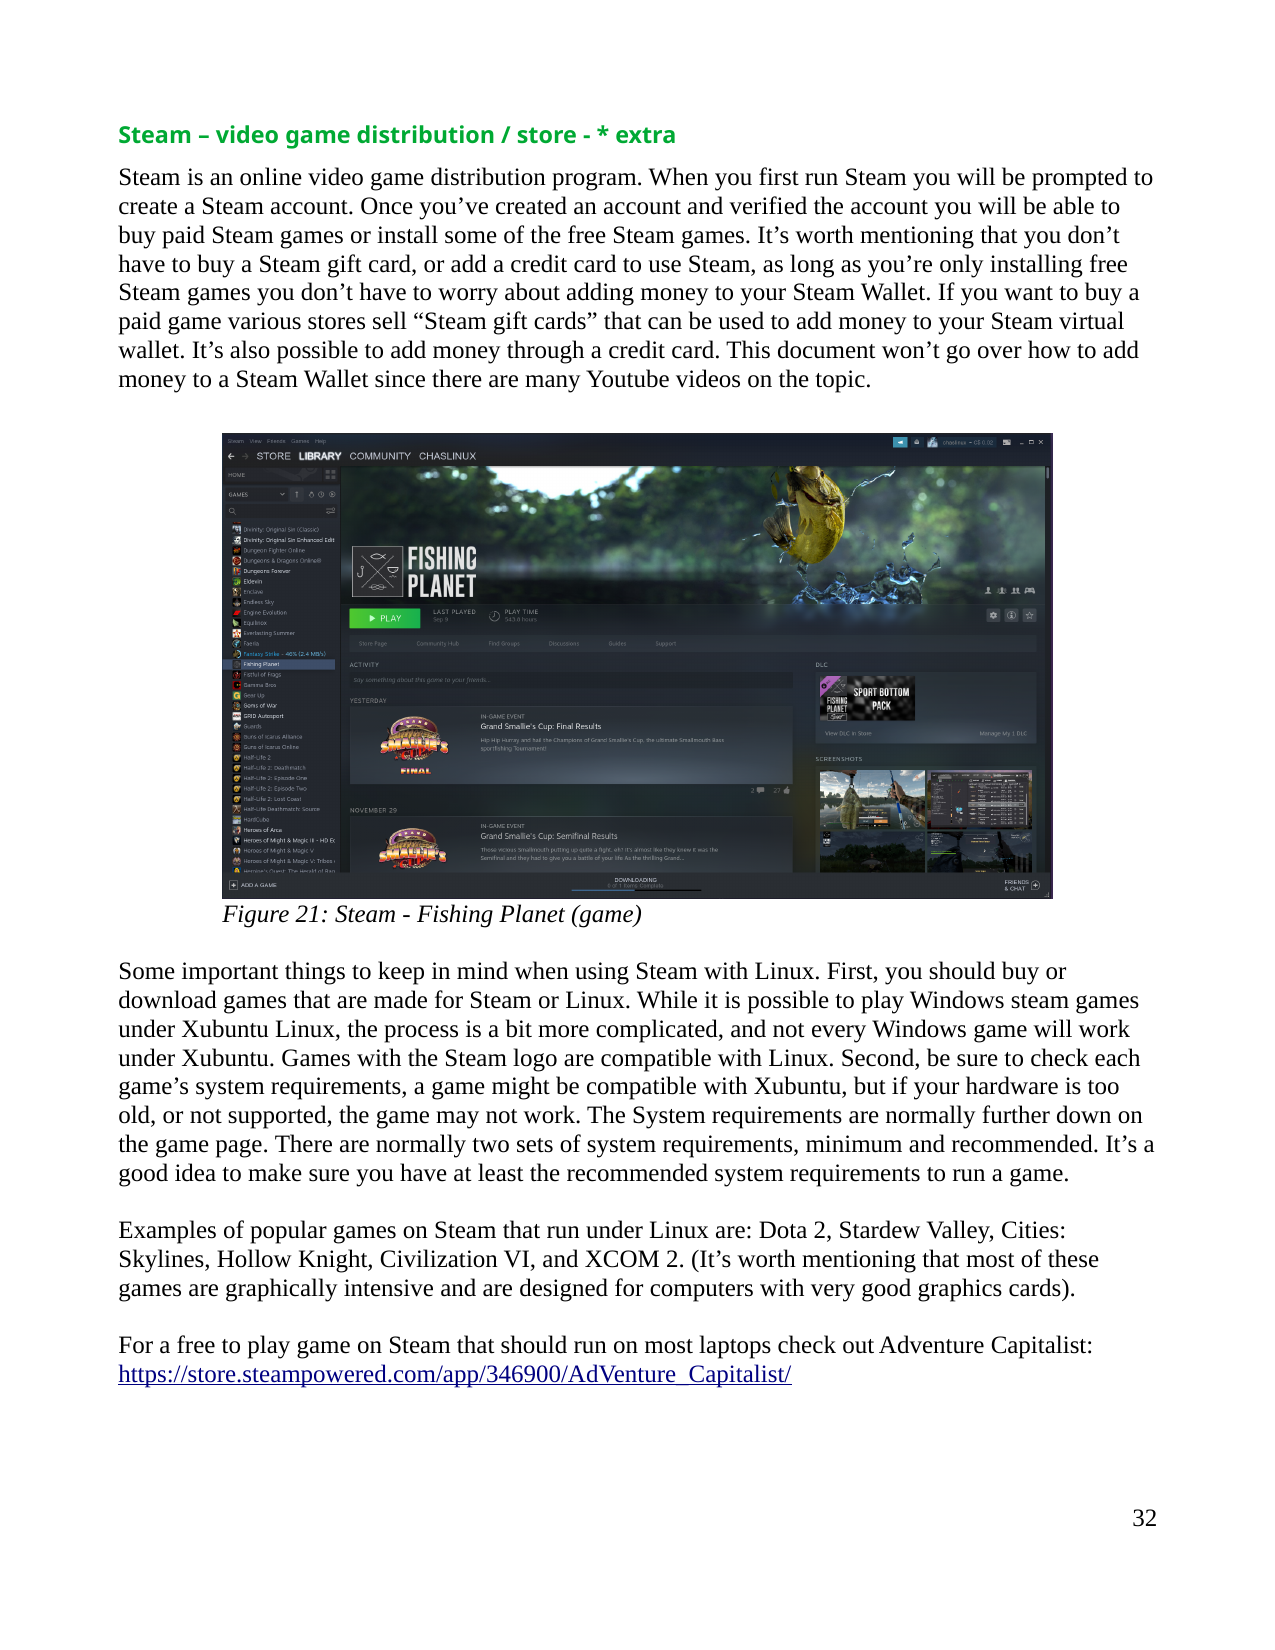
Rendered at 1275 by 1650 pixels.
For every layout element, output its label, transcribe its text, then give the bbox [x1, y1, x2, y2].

text For a free to play game on Steam that should run on most laptops check out Adventure Capitalist: https://store.steampowered.com/app/346900/AdVenture_Capitalist/ [118, 1330, 1157, 1388]
picture [222, 433, 1053, 899]
text Steam is an online video game distribution program. When you first run Steam you will be prompted to create a Steam account. Once you’ve created an account and verified the account you will be able to buy paid Steam games or install some of the free Steam games. It’s worth mentioning that you don’t have to buy a Steam gift card, or add a credit card to use Steam, as long as you’re only installing free Steam games you don’t have to worry about adding money to your Steam Wallet. If you want to buy a paid game various stores sell “Steam gift cards” that can be used to add money to your Steam virtual wallet. It’s also possible to add money through a credit card. This document won’t go over how to add money to a Steam Wallet since there are many Youtube videos on the topic. [118, 162, 1157, 392]
text Examples of popular games on Steam that run under Linux are: Dota 2, Stardew Valley, Cities: Skylines, Hollow Knight, Civilization VI, and XCOM 2. (It’s worth mentioning that most of these games are graphically intensive and are designed for computers with very good graphics cards). [118, 1215, 1157, 1301]
text Some important things to keep in mind when using Steam with Linux. First, you should buy or download games that are made for Steam or Linux. While it is possible to play Windows steam games under Xubuntu Linux, the process is a bit more complicated, and not every Windows game will work under Xubuntu. Games with the Steam logo are compatible with Linux. Second, be sure to check each game’s system requirements, a game might be compatible with Xubuntu, but if your hardware is too old, or not supported, the game may not work. The System requirements are normally further down on the game page. There are normally two sets of system requirements, minimum and recommended. It’s a good idea to make sure you have at least the recommended system requirements to run a game. [118, 956, 1157, 1186]
text Figure 21: Steam - Fishing Planet (game) [222, 899, 1053, 928]
subtitle Steam – video game distribution / store - * extra [118, 118, 1157, 150]
